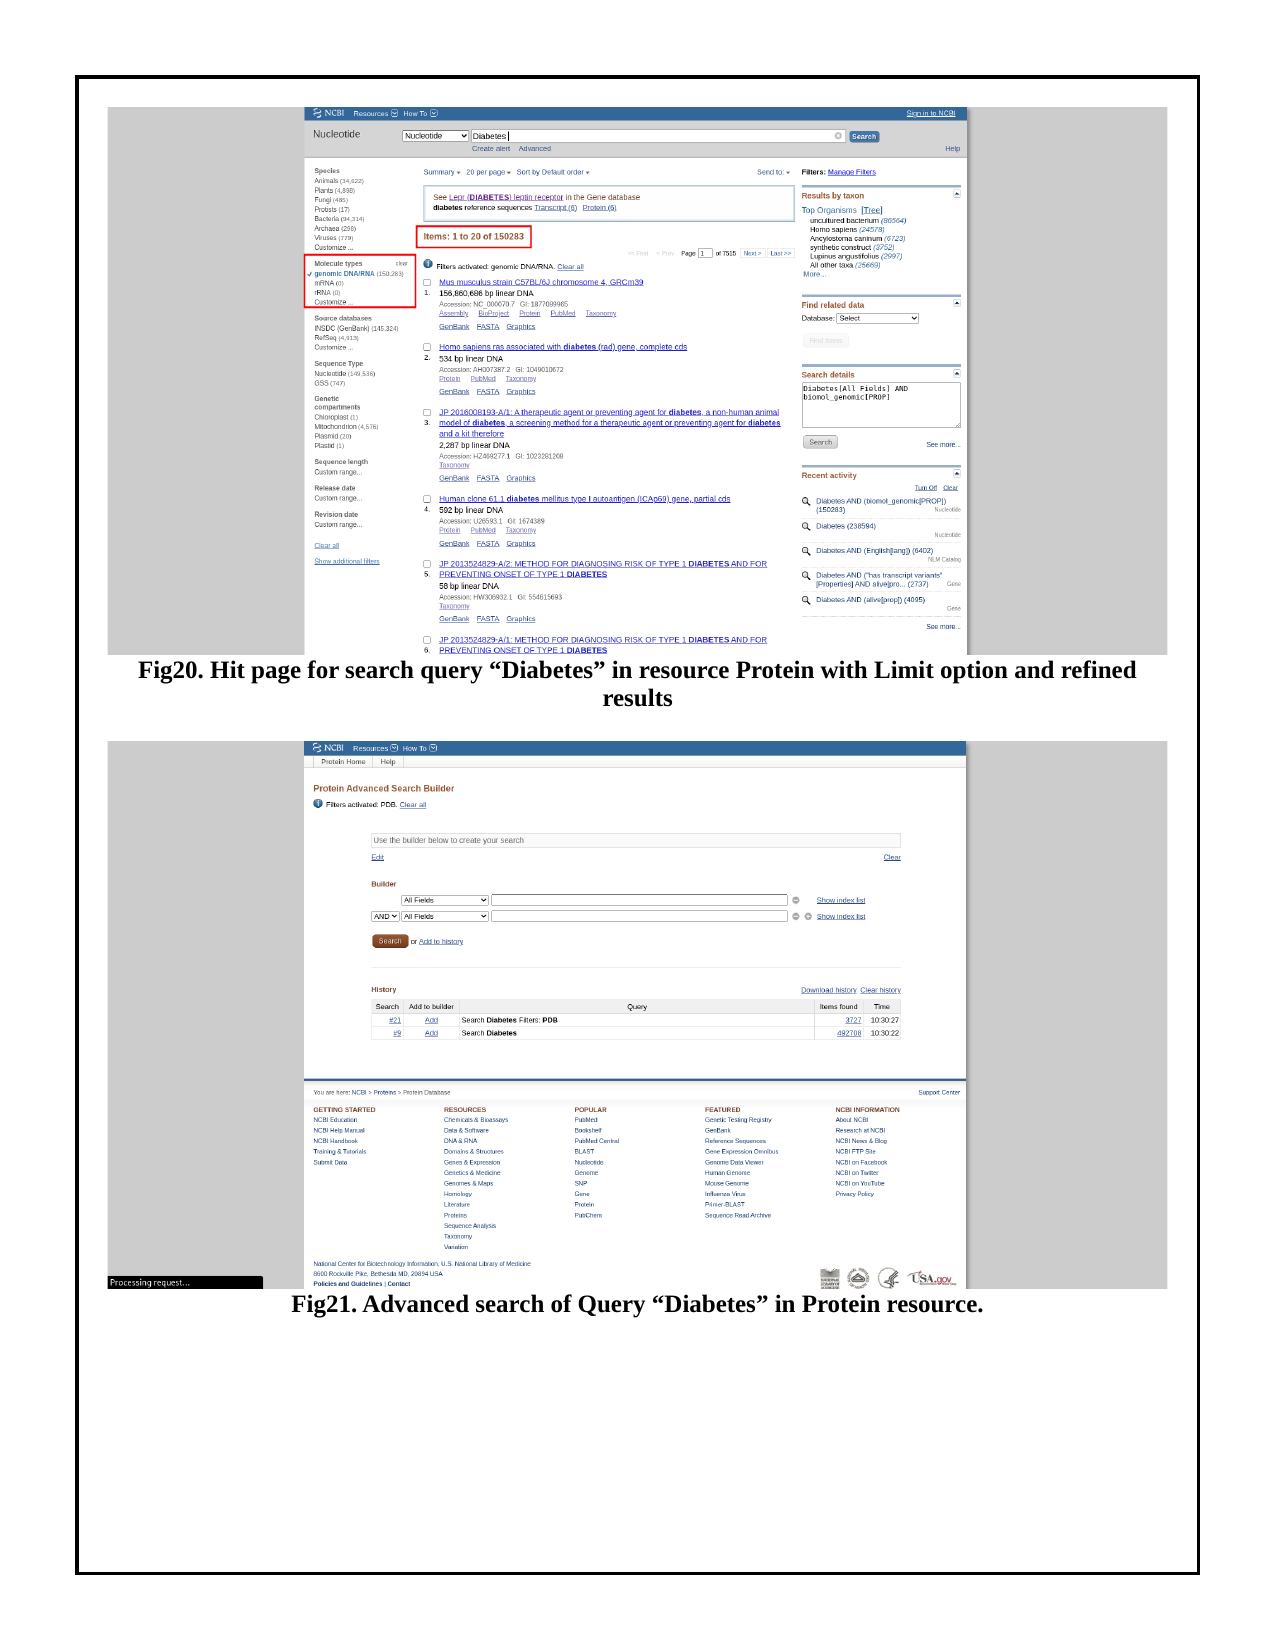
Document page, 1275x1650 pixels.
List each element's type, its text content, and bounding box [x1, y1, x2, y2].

picture [107, 107, 1168, 655]
text Fig21. Advanced search of Query “Diabetes” in Protein resource. [108, 1289, 1167, 1318]
picture [107, 741, 1168, 1289]
text Fig20. Hit page for search query “Diabetes” in resource Protein with Limit option and refined results [108, 655, 1167, 712]
